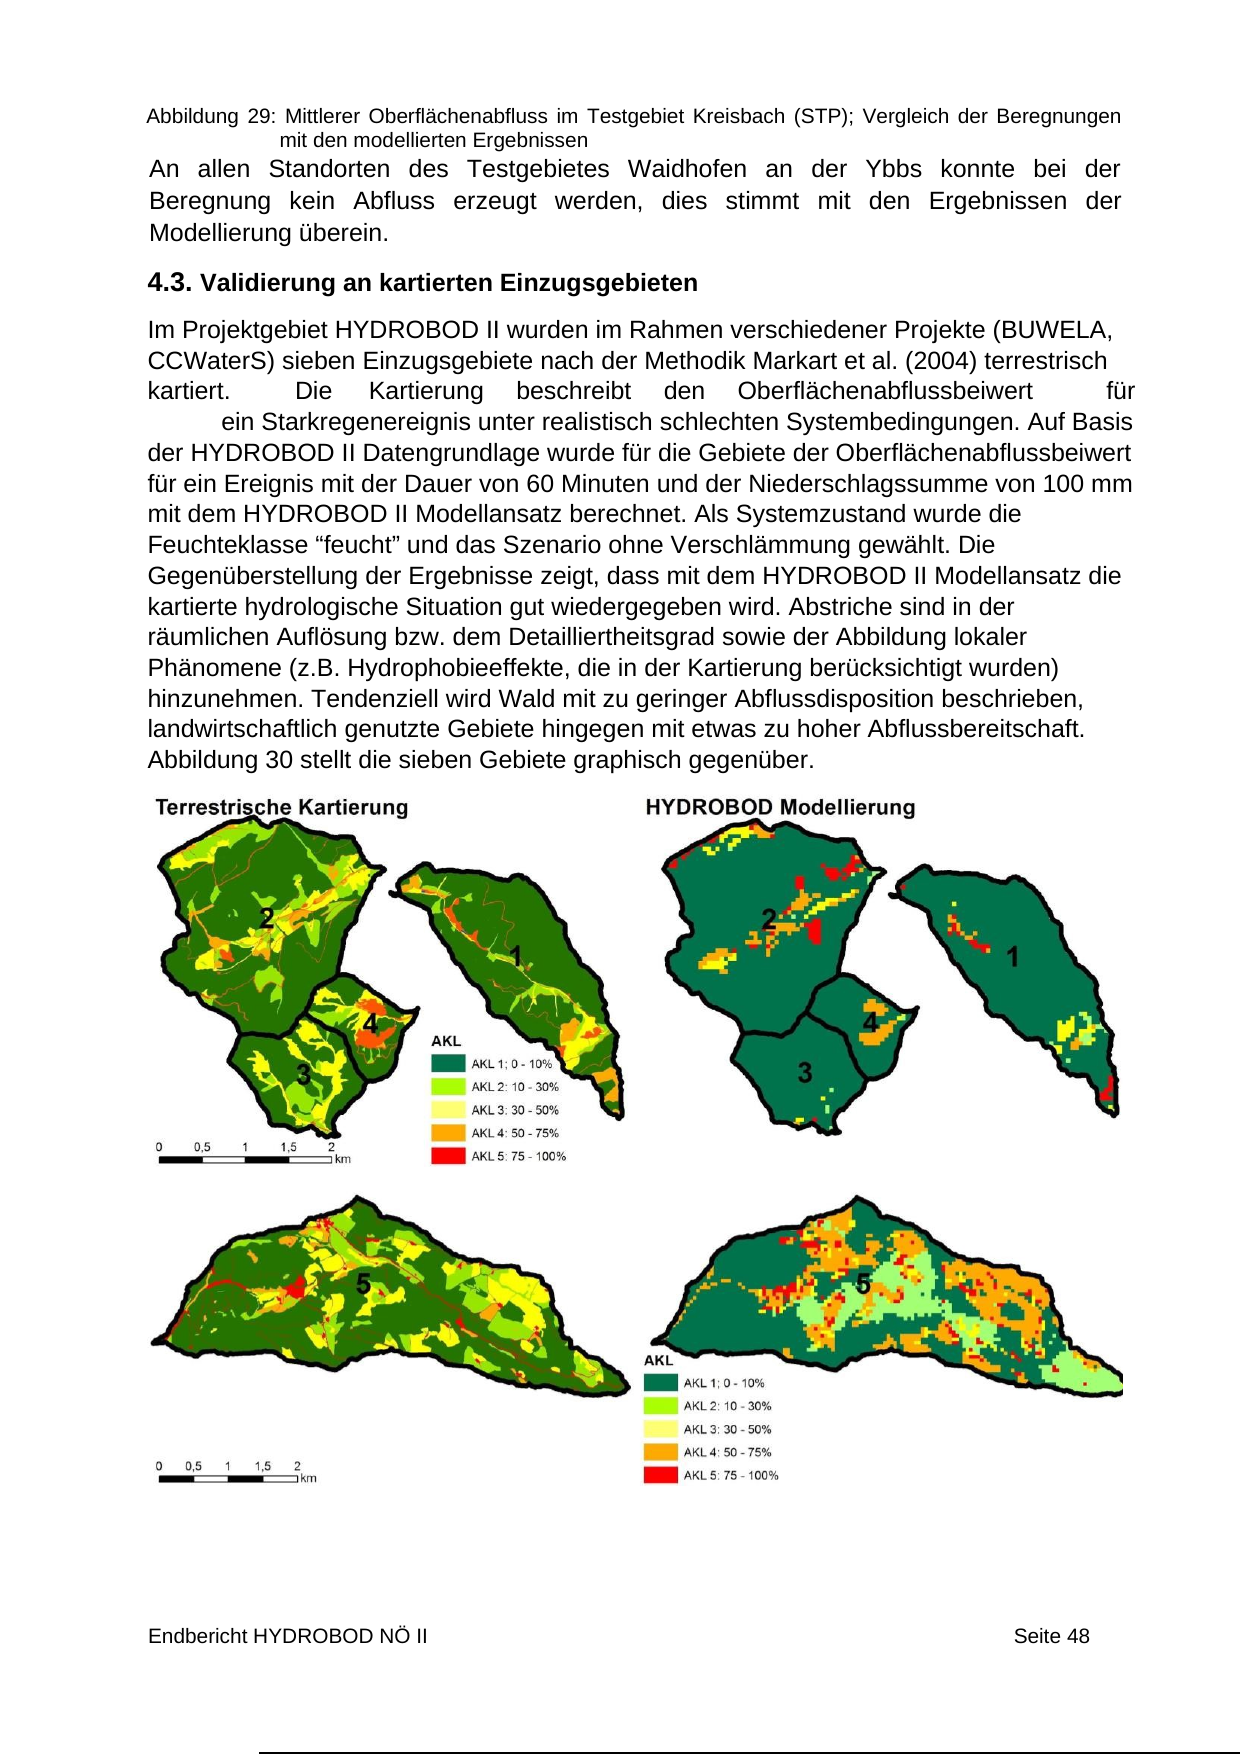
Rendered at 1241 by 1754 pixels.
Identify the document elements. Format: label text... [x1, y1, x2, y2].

text Abbildung 29: Mittlerer Oberflächenabfluss im Testgebiet Kreisbach (STP); Vergleich der Beregnungen mit den modellierten Ergebnissen [146, 104, 1123, 152]
text Im Projektgebiet HYDROBOD II wurden im Rahmen verschiedener Projekte (BUWELA, CCWaterS) sieben Einzugsgebiete nach der Methodik Markart et al. (2004) terrestrisch kartiert. Die Kartierung beschreibt den Oberflächenabflussbeiwert für ein Starkregenereignis unter realistisch schlechten Systembedingungen. Auf Basis der HYDROBOD II Datengrundlage wurde für die Gebiete der Oberflächenabflussbeiwert für ein Ereignis mit der Dauer von 60 Minuten und der Niederschlagssumme von 100 mm mit dem HYDROBOD II Modellansatz berechnet. Als Systemzustand wurde die Feuchteklasse “feucht” und das Szenario ohne Verschlämmung gewählt. Die Gegenüberstellung der Ergebnisse zeigt, dass mit dem HYDROBOD II Modellansatz die kartierte hydrologische Situation gut wiedergegeben wird. Abstriche sind in der räumlichen Auflösung bzw. dem Detailliertheitsgrad sowie der Abbildung lokaler Phänomene (z.B. Hydrophobieeffekte, die in der Kartierung berücksichtigt wurden) hinzunehmen. Tendenziell wird Wald mit zu geringer Abflussdisposition beschrieben, landwirtschaftlich genutzte Gebiete hingegen mit etwas zu hoher Abflussbereitschaft. Abbildung 30 stellt die sieben Gebiete graphisch gegenüber. [147, 315, 1137, 774]
subtitle 4.3. Validierung an kartierten Einzugsgebieten [147, 266, 1137, 298]
text An allen Standorten des Testgebietes Waidhofen an der Ybbs konnte bei der Beregnung kein Abfluss erzeugt werden, dies stimmt mit den Ergebnissen der Modellierung überein. [149, 154, 1123, 246]
